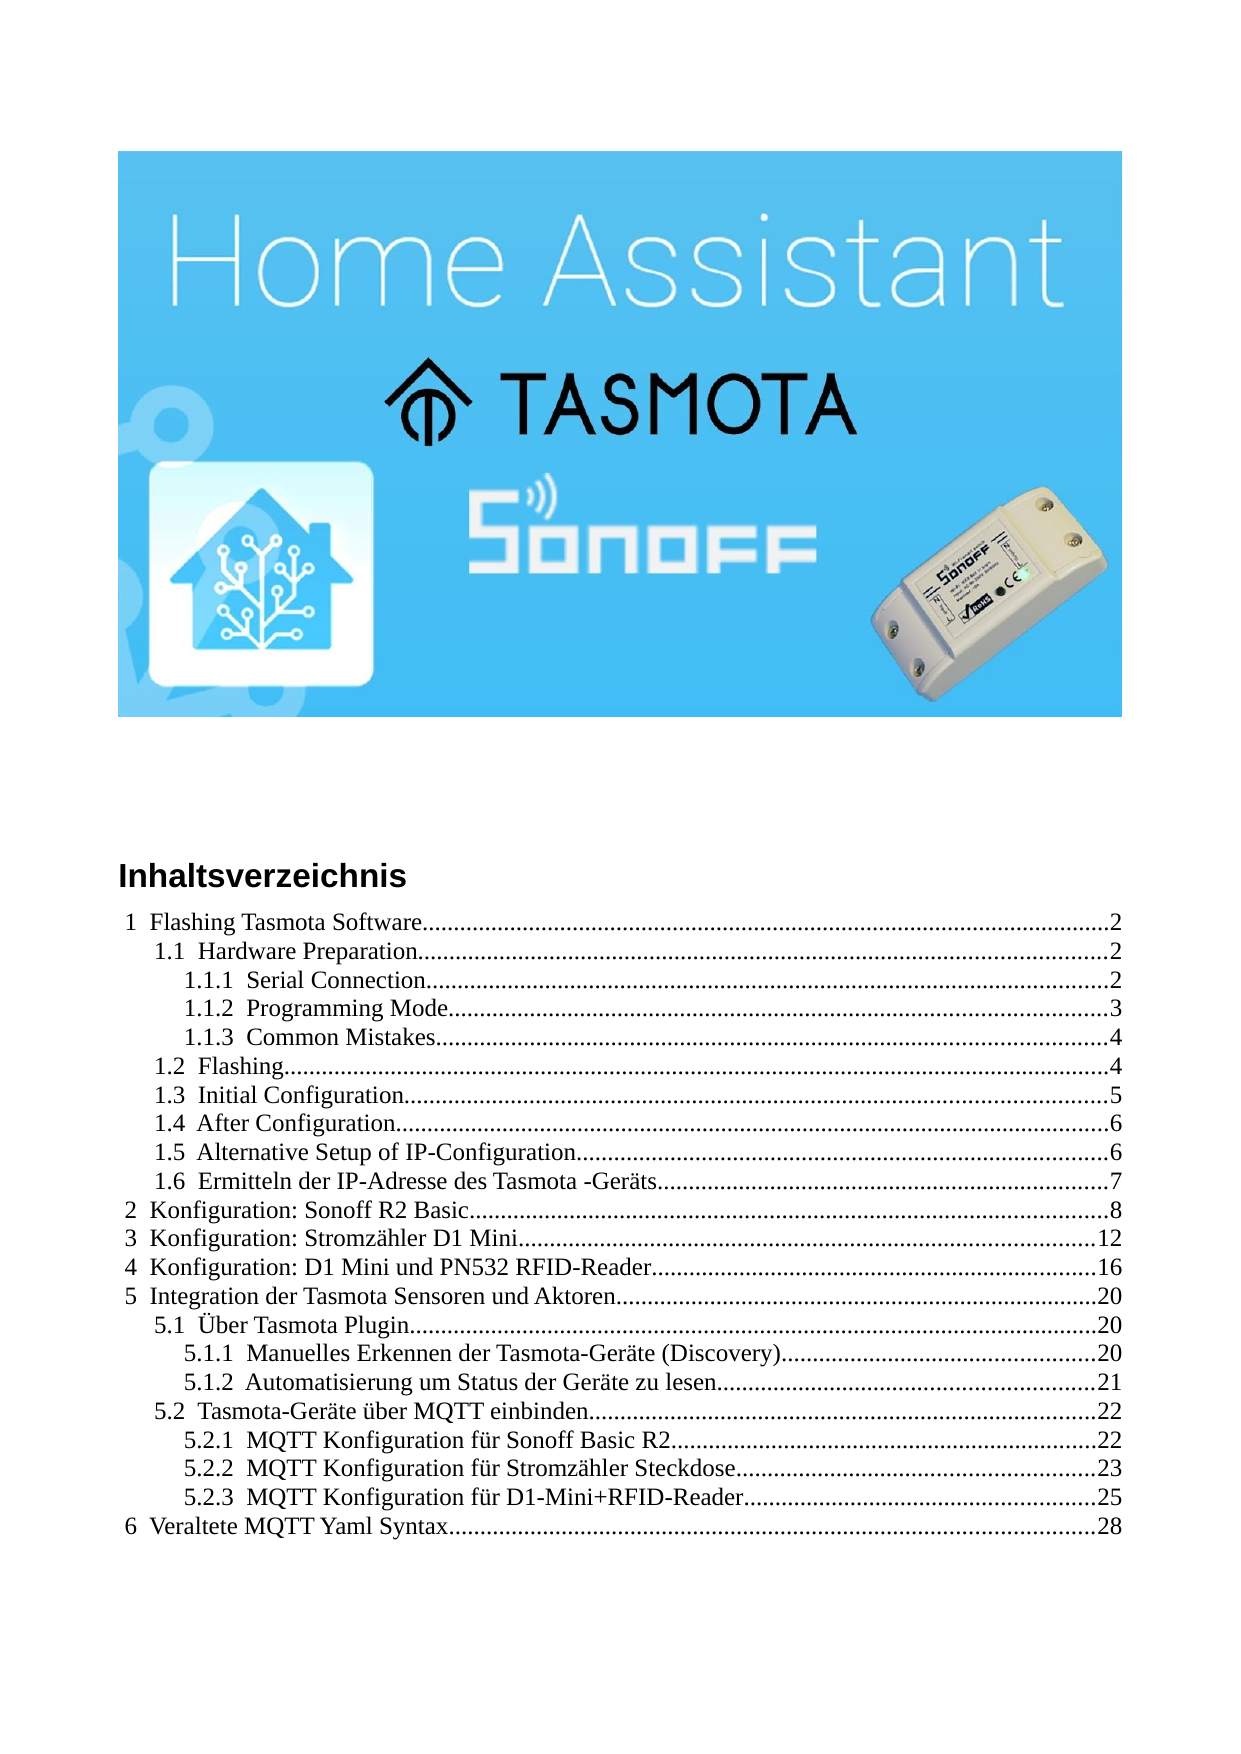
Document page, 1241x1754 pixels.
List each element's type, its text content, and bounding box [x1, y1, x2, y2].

text 5.1 Über Tasmota Plugin 20 [148, 1310, 1122, 1338]
text 5.2.3 MQTT Konfiguration für D1-Mini+RFID-Reader 25 [177, 1482, 1122, 1511]
text 1.1 Hardware Preparation 2 [148, 936, 1122, 965]
picture [118, 151, 1123, 717]
text 5.2.2 MQTT Konfiguration für Stromzähler Steckdose 23 [177, 1453, 1122, 1482]
text 1.2 Flashing 4 [148, 1051, 1122, 1080]
text 5.1.1 Manuelles Erkennen der Tasmota-Geräte (Discovery) 20 [177, 1338, 1122, 1367]
text 5.1.2 Automatisierung um Status der Geräte zu lesen 21 [177, 1367, 1122, 1396]
subtitle Inhaltsverzeichnis [118, 856, 1122, 895]
text 1.3 Initial Configuration 5 [148, 1080, 1122, 1108]
text 3 Konfiguration: Stromzähler D1 Mini 12 [118, 1223, 1122, 1252]
text 1.1.1 Serial Connection 2 [177, 965, 1122, 993]
text 6 Veraltete MQTT Yaml Syntax 28 [118, 1511, 1122, 1540]
text 1.6 Ermitteln der IP-Adresse des Tasmota -Geräts 7 [148, 1166, 1122, 1195]
text 1 Flashing Tasmota Software 2 [118, 907, 1122, 936]
text 5.2 Tasmota-Geräte über MQTT einbinden 22 [148, 1396, 1122, 1425]
text 1.5 Alternative Setup of IP-Configuration 6 [148, 1137, 1122, 1166]
text 1.4 After Configuration 6 [148, 1108, 1122, 1137]
text 5 Integration der Tasmota Sensoren und Aktoren 20 [118, 1281, 1122, 1310]
text 1.1.3 Common Mistakes 4 [177, 1022, 1122, 1051]
text 5.2.1 MQTT Konfiguration für Sonoff Basic R2 22 [177, 1425, 1122, 1453]
text 1.1.2 Programming Mode 3 [177, 993, 1122, 1022]
text 2 Konfiguration: Sonoff R2 Basic 8 [118, 1195, 1122, 1223]
text 4 Konfiguration: D1 Mini und PN532 RFID-Reader 16 [118, 1252, 1122, 1281]
